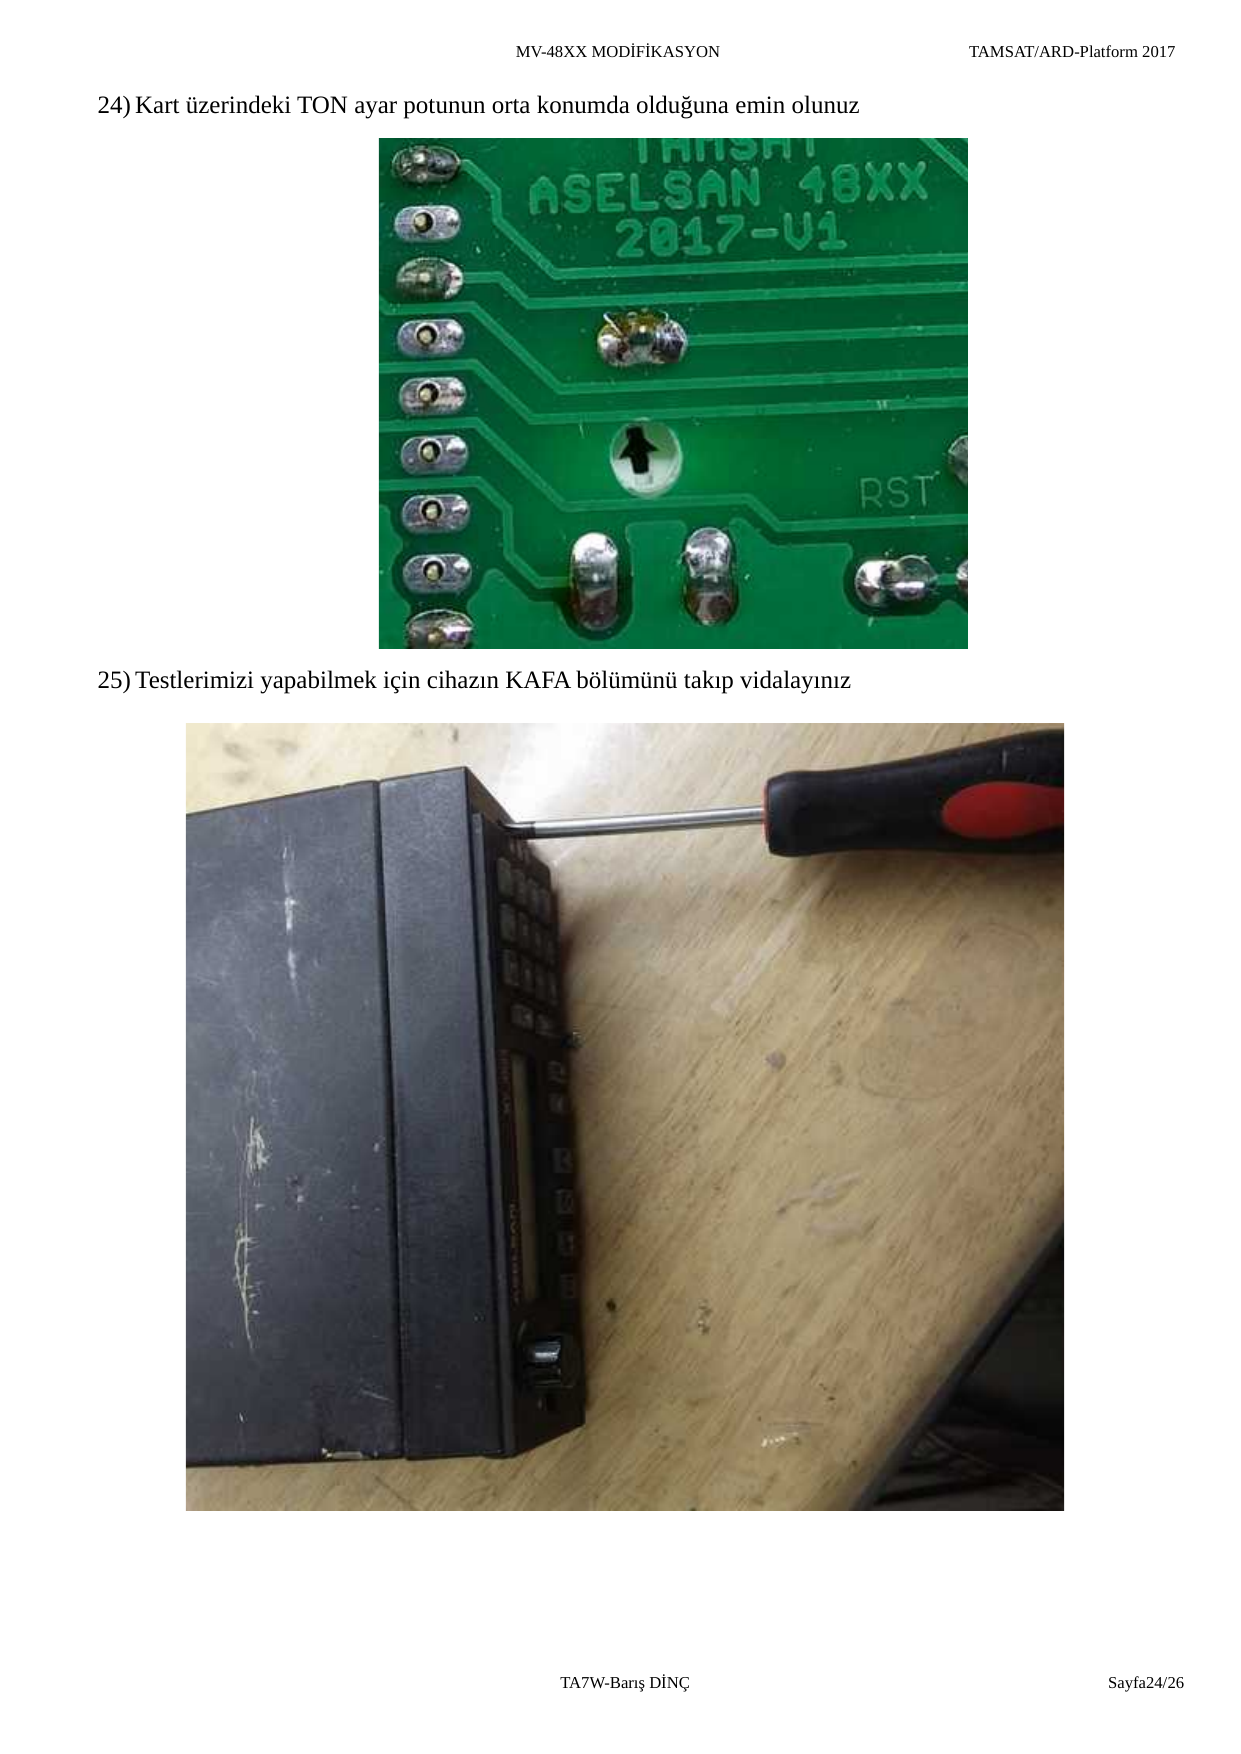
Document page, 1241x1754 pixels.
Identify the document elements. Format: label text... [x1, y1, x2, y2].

picture [185, 723, 1065, 1511]
list Kart üzerindeki TON ayar potunun orta konumda olduğuna emin olunuz [97, 91, 1190, 119]
list Testlerimizi yapabilmek için cihazın KAFA bölümünü takıp vidalayınız [97, 666, 1190, 694]
picture [378, 138, 968, 649]
